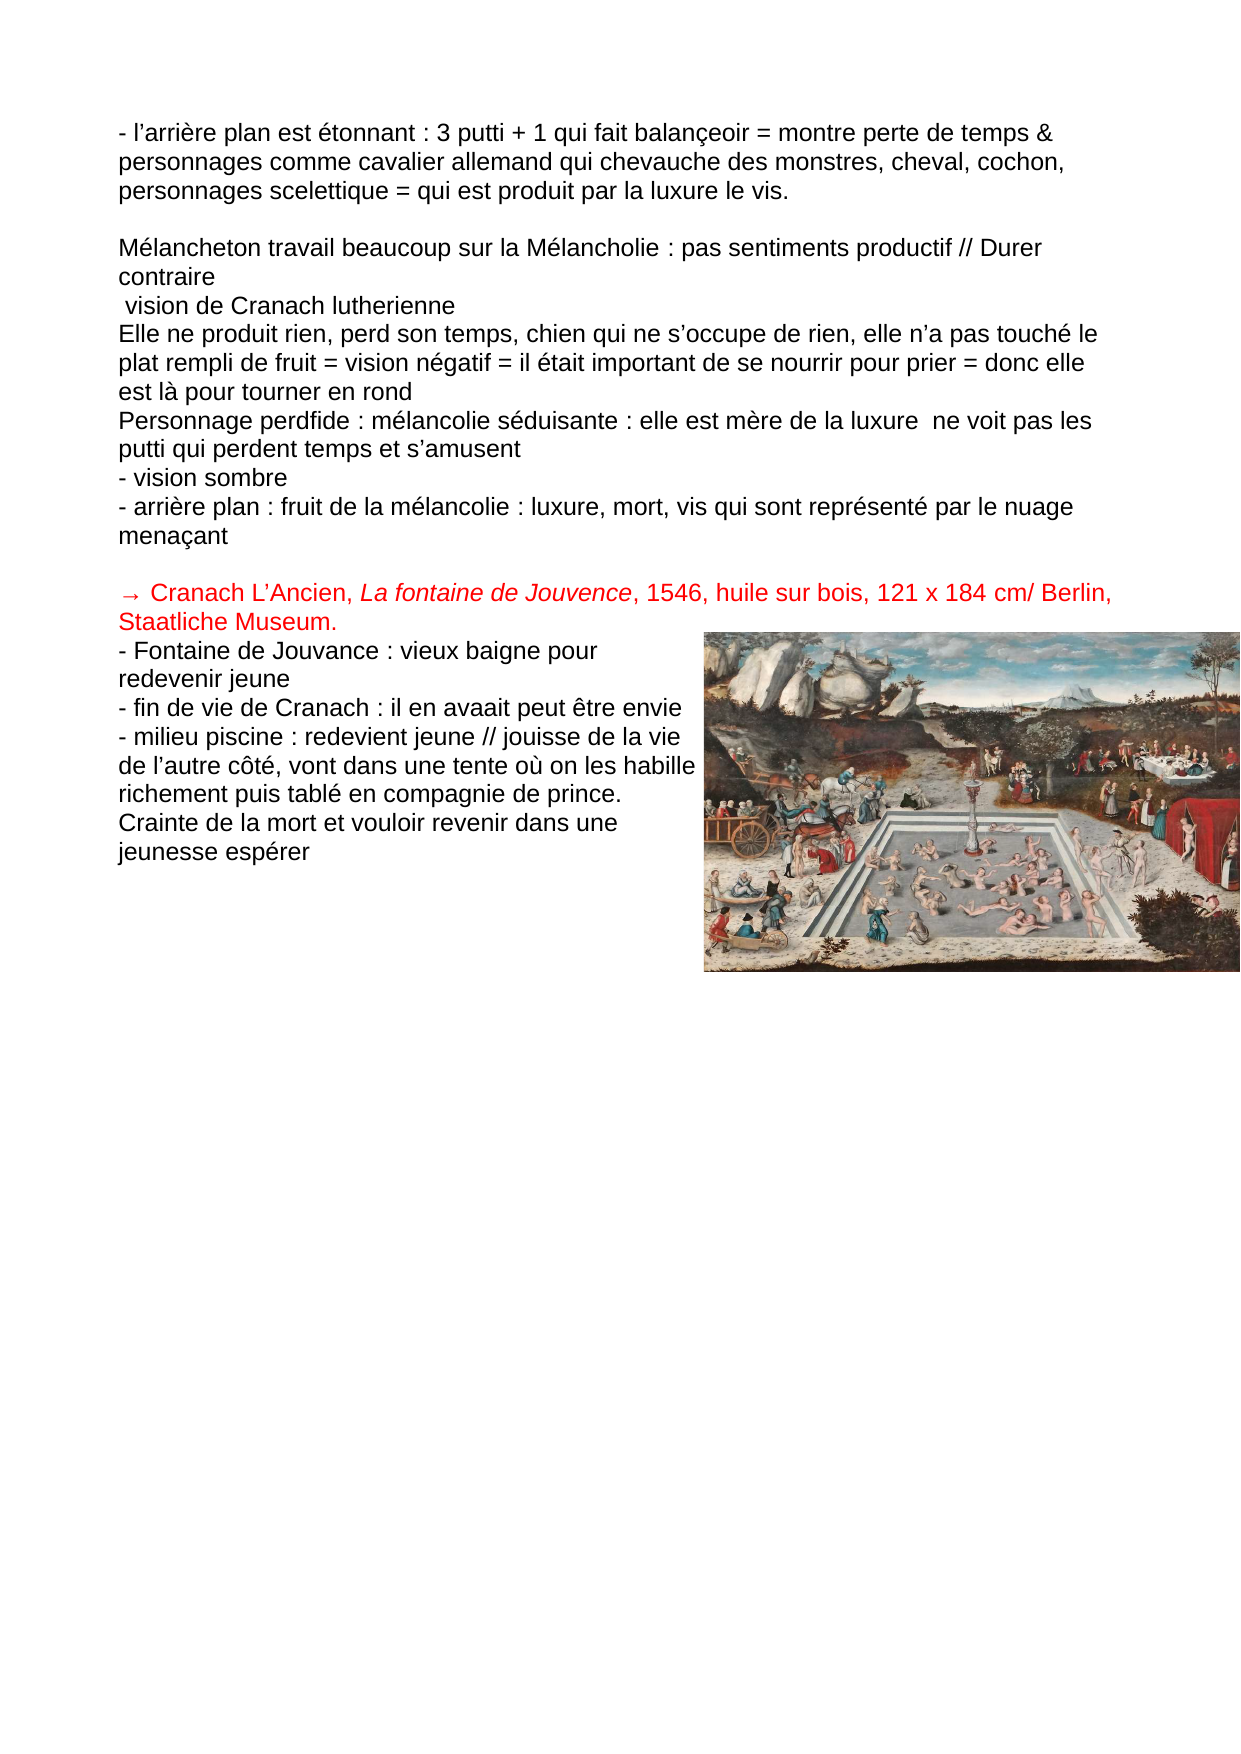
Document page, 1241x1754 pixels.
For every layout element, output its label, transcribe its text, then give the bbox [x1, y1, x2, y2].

text Mélancheton travail beaucoup sur la Mélancholie : pas sentiments productif // Durer contraire [118, 233, 1122, 291]
text - milieu piscine : redevient jeune // jouisse de la vie de l’autre côté, vont dans une tente où on les habille richement puis tablé en compagnie de prince. [118, 722, 703, 808]
text - arrière plan : fruit de la mélancolie : luxure, mort, vis qui sont représenté par le nuage menaçant [118, 492, 1122, 549]
picture [703, 632, 1240, 972]
text Crainte de la mort et vouloir revenir dans une jeunesse espérer [118, 808, 703, 866]
text Elle ne produit rien, perd son temps, chien qui ne s’occupe de rien, elle n’a pas touché le plat rempli de fruit = vision négatif = il était important de se nourrir pour prier = donc elle est là pour tourner en rond [118, 319, 1122, 406]
text - fin de vie de Cranach : il en avaait peut être envie [118, 693, 703, 722]
text → Cranach L’Ancien, La fontaine de Jouvence, 1546, huile sur bois, 121 x 184 cm/ Berlin, Staatliche Museum. [118, 578, 1122, 636]
text - vision sombre [118, 463, 1122, 492]
text - l’arrière plan est étonnant : 3 putti + 1 qui fait balançeoir = montre perte de temps & personnages comme cavalier allemand qui chevauche des monstres, cheval, cochon, personnages scelettique = qui est produit par la luxure le vis. [118, 118, 1122, 204]
text Personnage perdfide : mélancolie séduisante : elle est mère de la luxure ne voit pas les putti qui perdent temps et s’amusent [118, 406, 1122, 463]
text - Fontaine de Jouvance : vieux baigne pour redevenir jeune [118, 636, 703, 693]
text vision de Cranach lutherienne [118, 291, 1122, 319]
